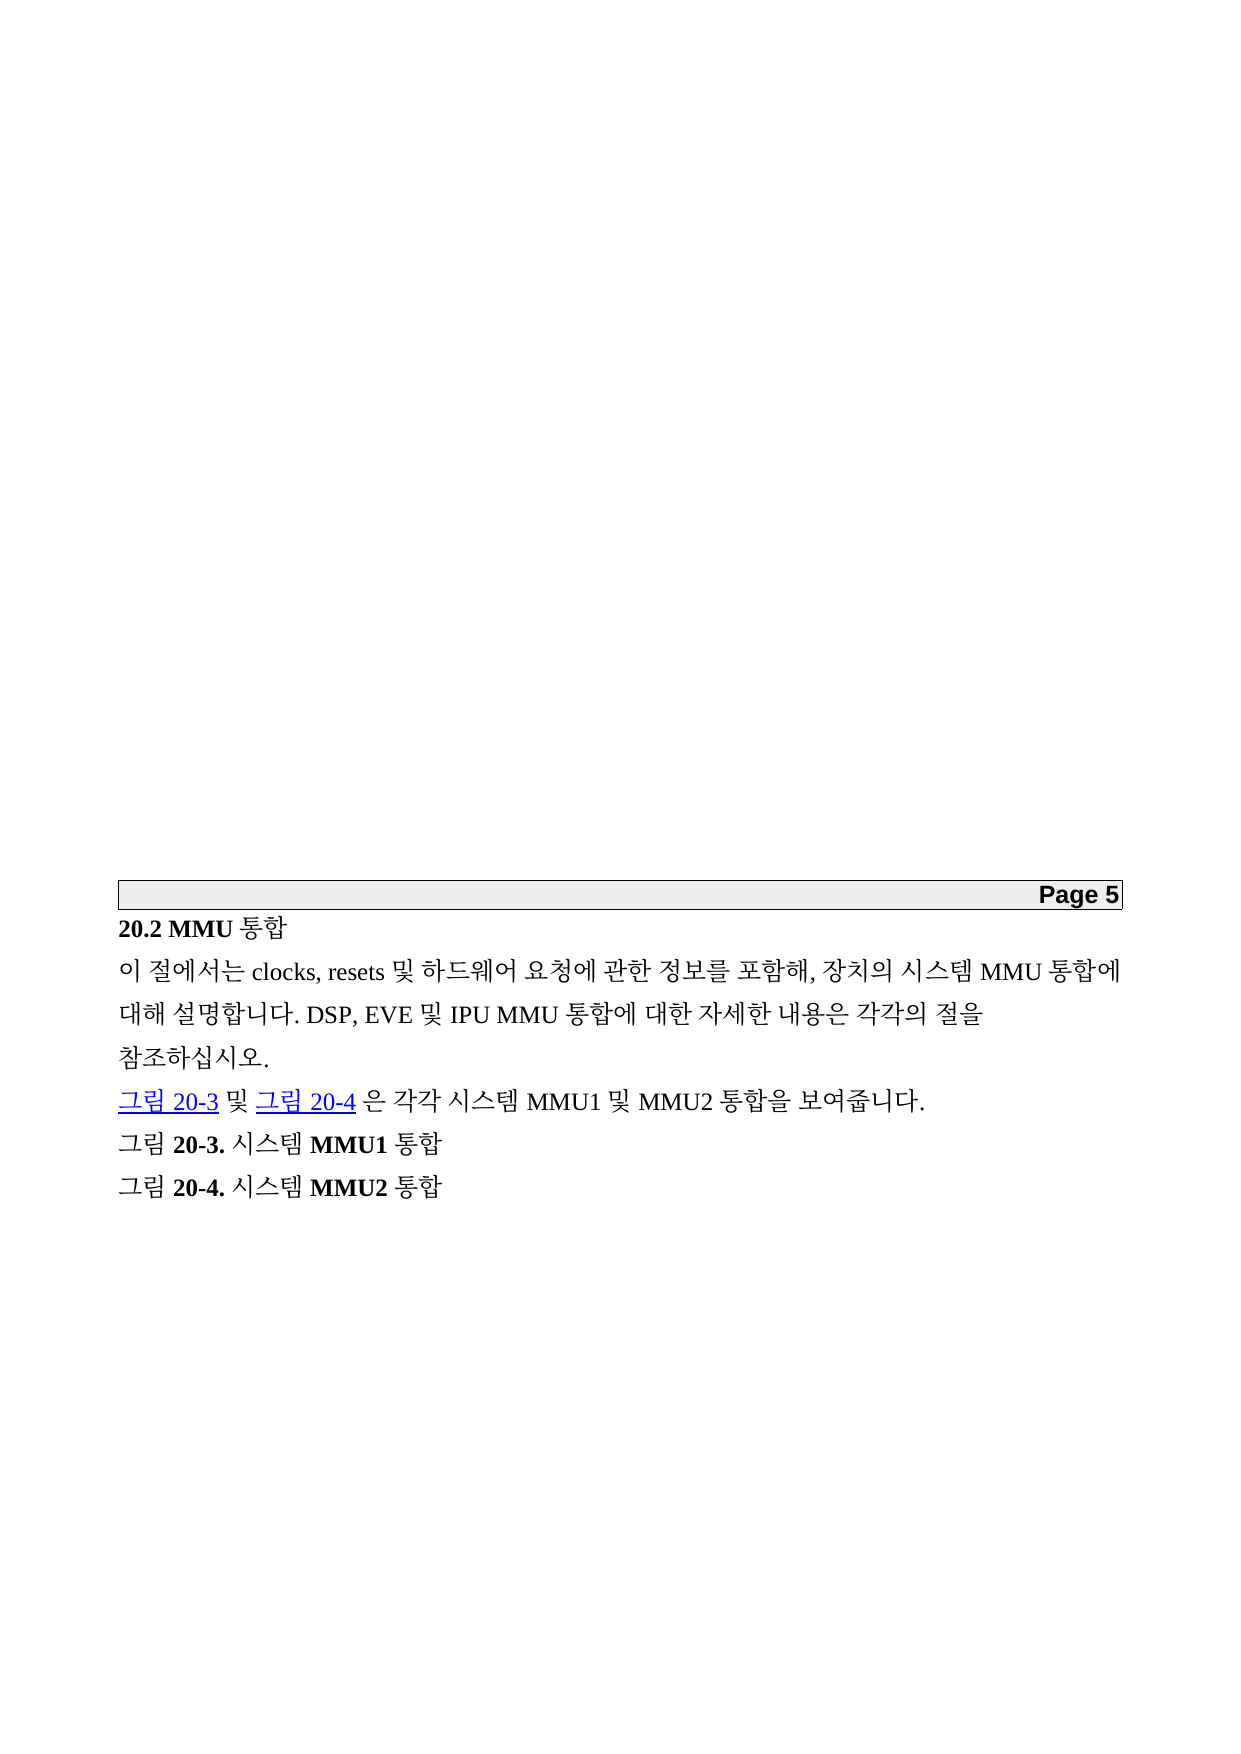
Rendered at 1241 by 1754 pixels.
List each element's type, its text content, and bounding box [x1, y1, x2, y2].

text 그림 20-3 및 그림 20-4 은 각각 시스템 MMU1 및 MMU2 통합을 보여줍니다. [118, 1081, 1122, 1117]
text 이 절에서는 clocks, resets 및 하드웨어 요청에 관한 정보를 포함해, 장치의 시스템 MMU 통합에 대해 설명합니다. DSP, EVE 및 IPU MMU 통합에 대한 자세한 내용은 각각의 절을 참조하십시오. [118, 952, 1122, 1074]
text 20.2 MMU 통합 [118, 910, 1122, 945]
table_header Page 5 [119, 881, 1122, 909]
text 그림 20-4. 시스템 MMU2 통합 [118, 1168, 1122, 1204]
text 그림 20-3. 시스템 MMU1 통합 [118, 1124, 1122, 1161]
